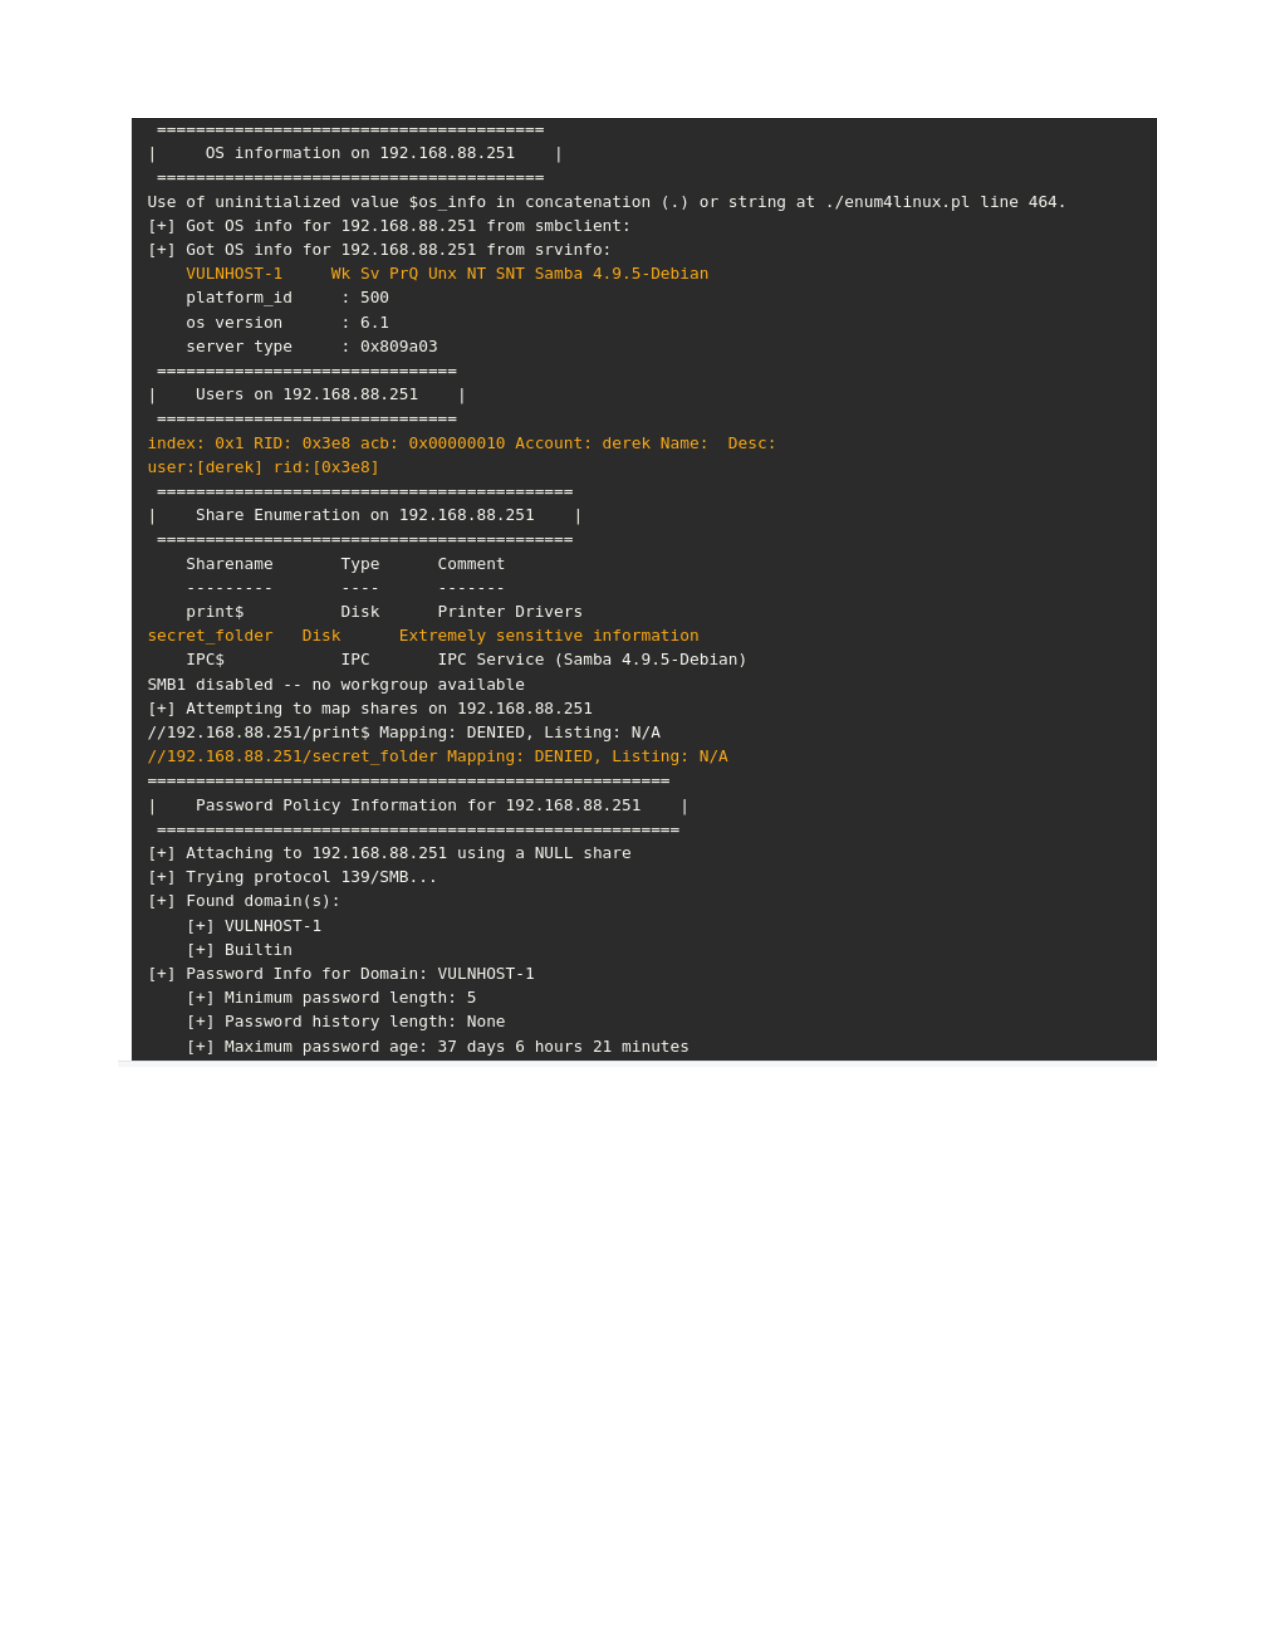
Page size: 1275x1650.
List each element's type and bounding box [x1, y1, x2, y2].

picture [118, 118, 1157, 1067]
